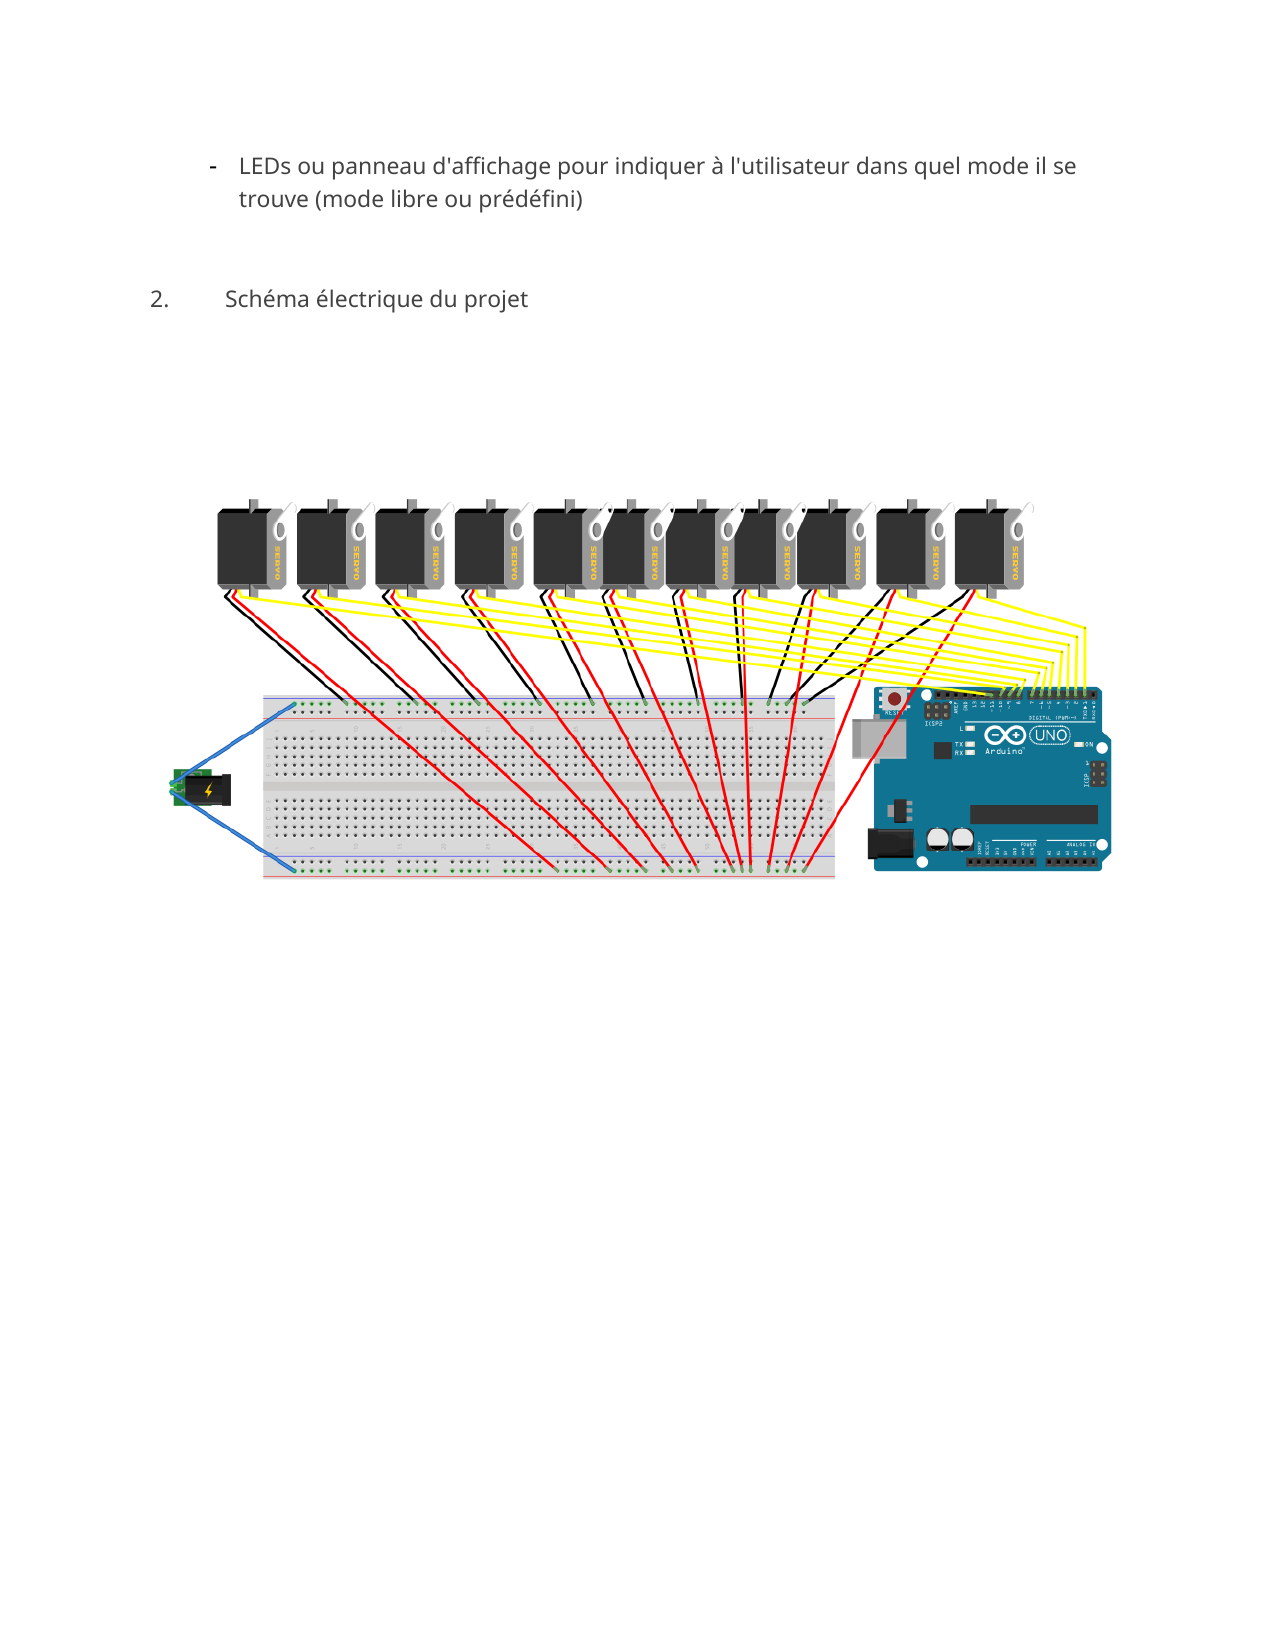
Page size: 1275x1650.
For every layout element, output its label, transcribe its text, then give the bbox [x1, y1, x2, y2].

list Schéma électrique du projet [150, 283, 1125, 314]
list LEDs ou panneau d'affichage pour indiquer à l'utilisateur dans quel mode il se trouve (mode libre ou prédéfini) [209, 150, 1125, 214]
